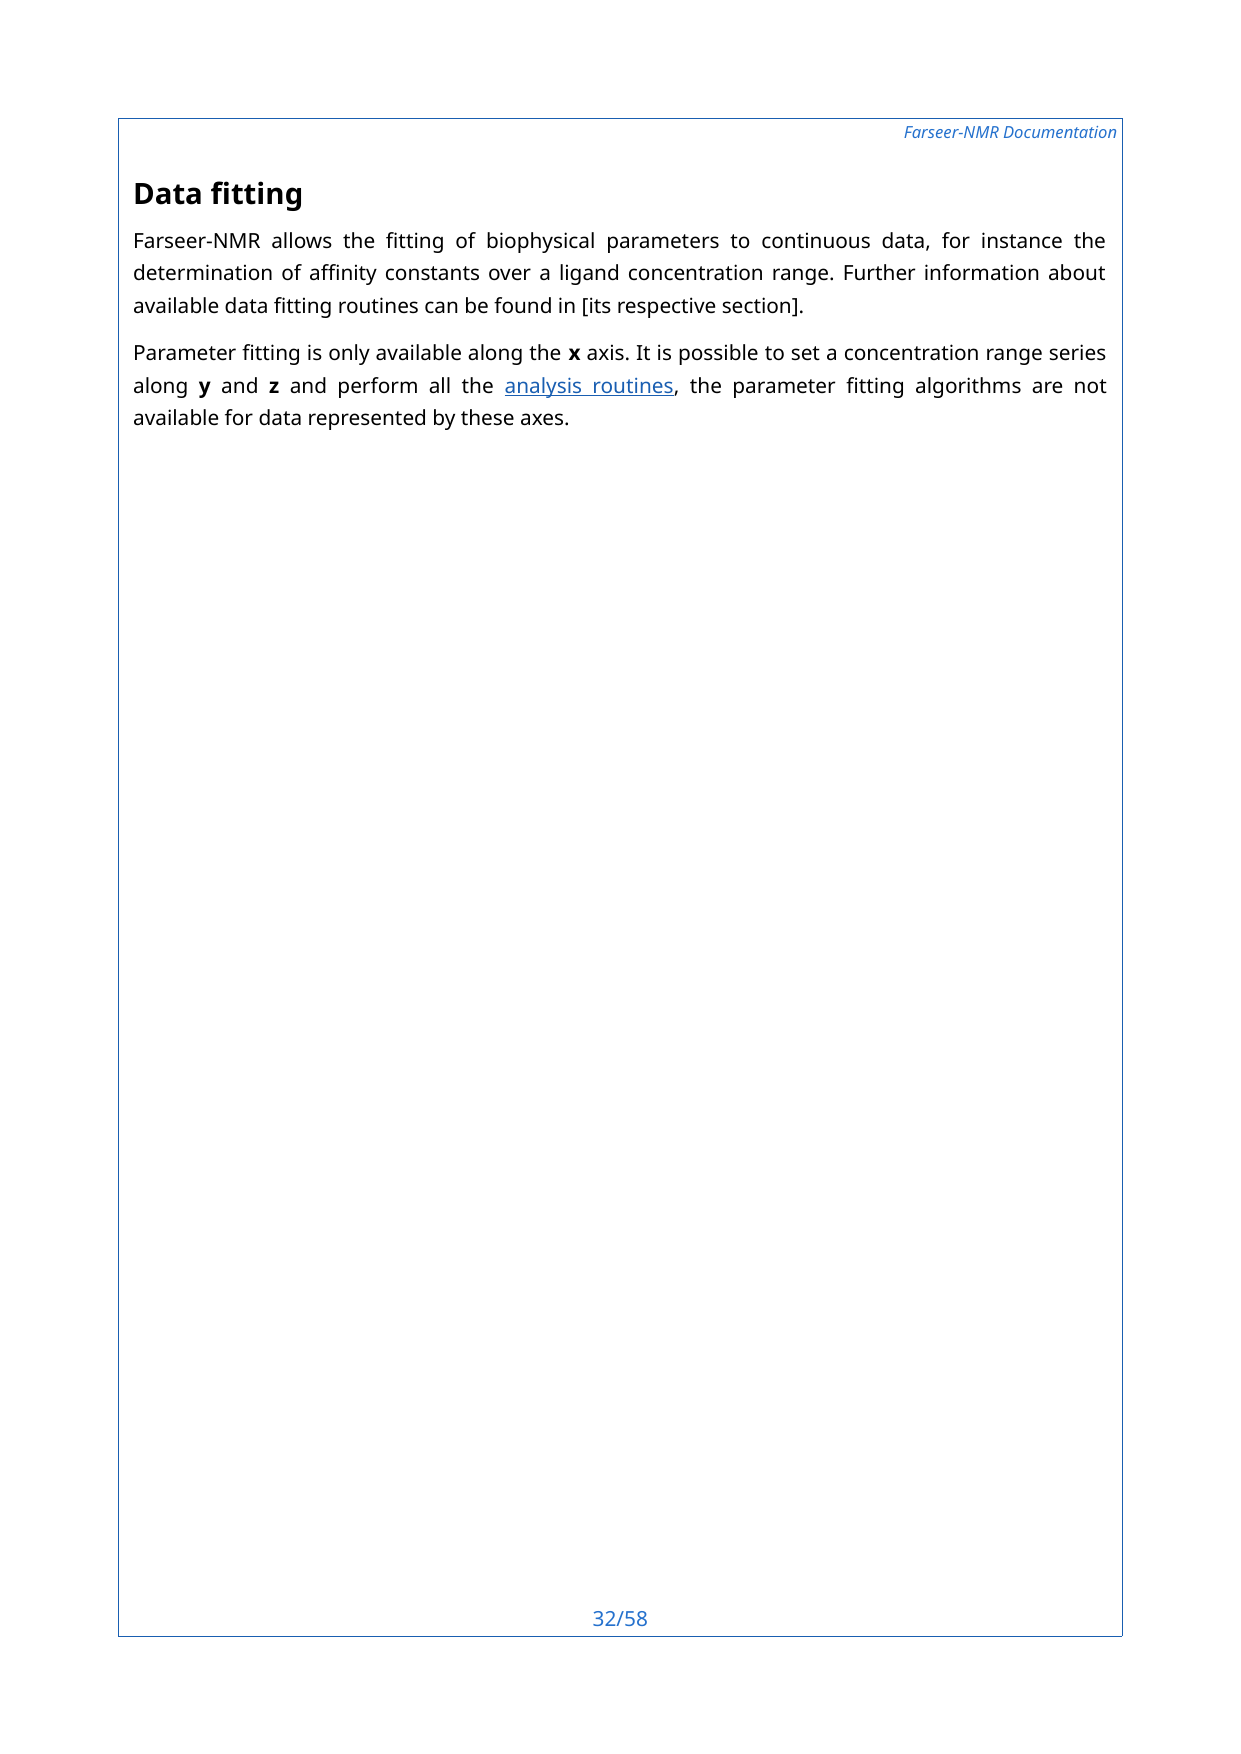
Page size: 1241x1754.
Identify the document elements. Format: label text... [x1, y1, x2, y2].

text Farseer-NMR allows the fitting of biophysical parameters to continuous data, for instance the determination of affinity constants over a ligand concentration range. Further information about available data fitting routines can be found in [its respective section]. [133, 226, 1107, 319]
subtitle Data fitting [133, 173, 1119, 213]
text Parameter fitting is only available along the x axis. It is possible to set a concentration range series along y and z and perform all the analysis routines, the parameter fitting algorithms are not available for data represented by these axes. [133, 338, 1107, 432]
